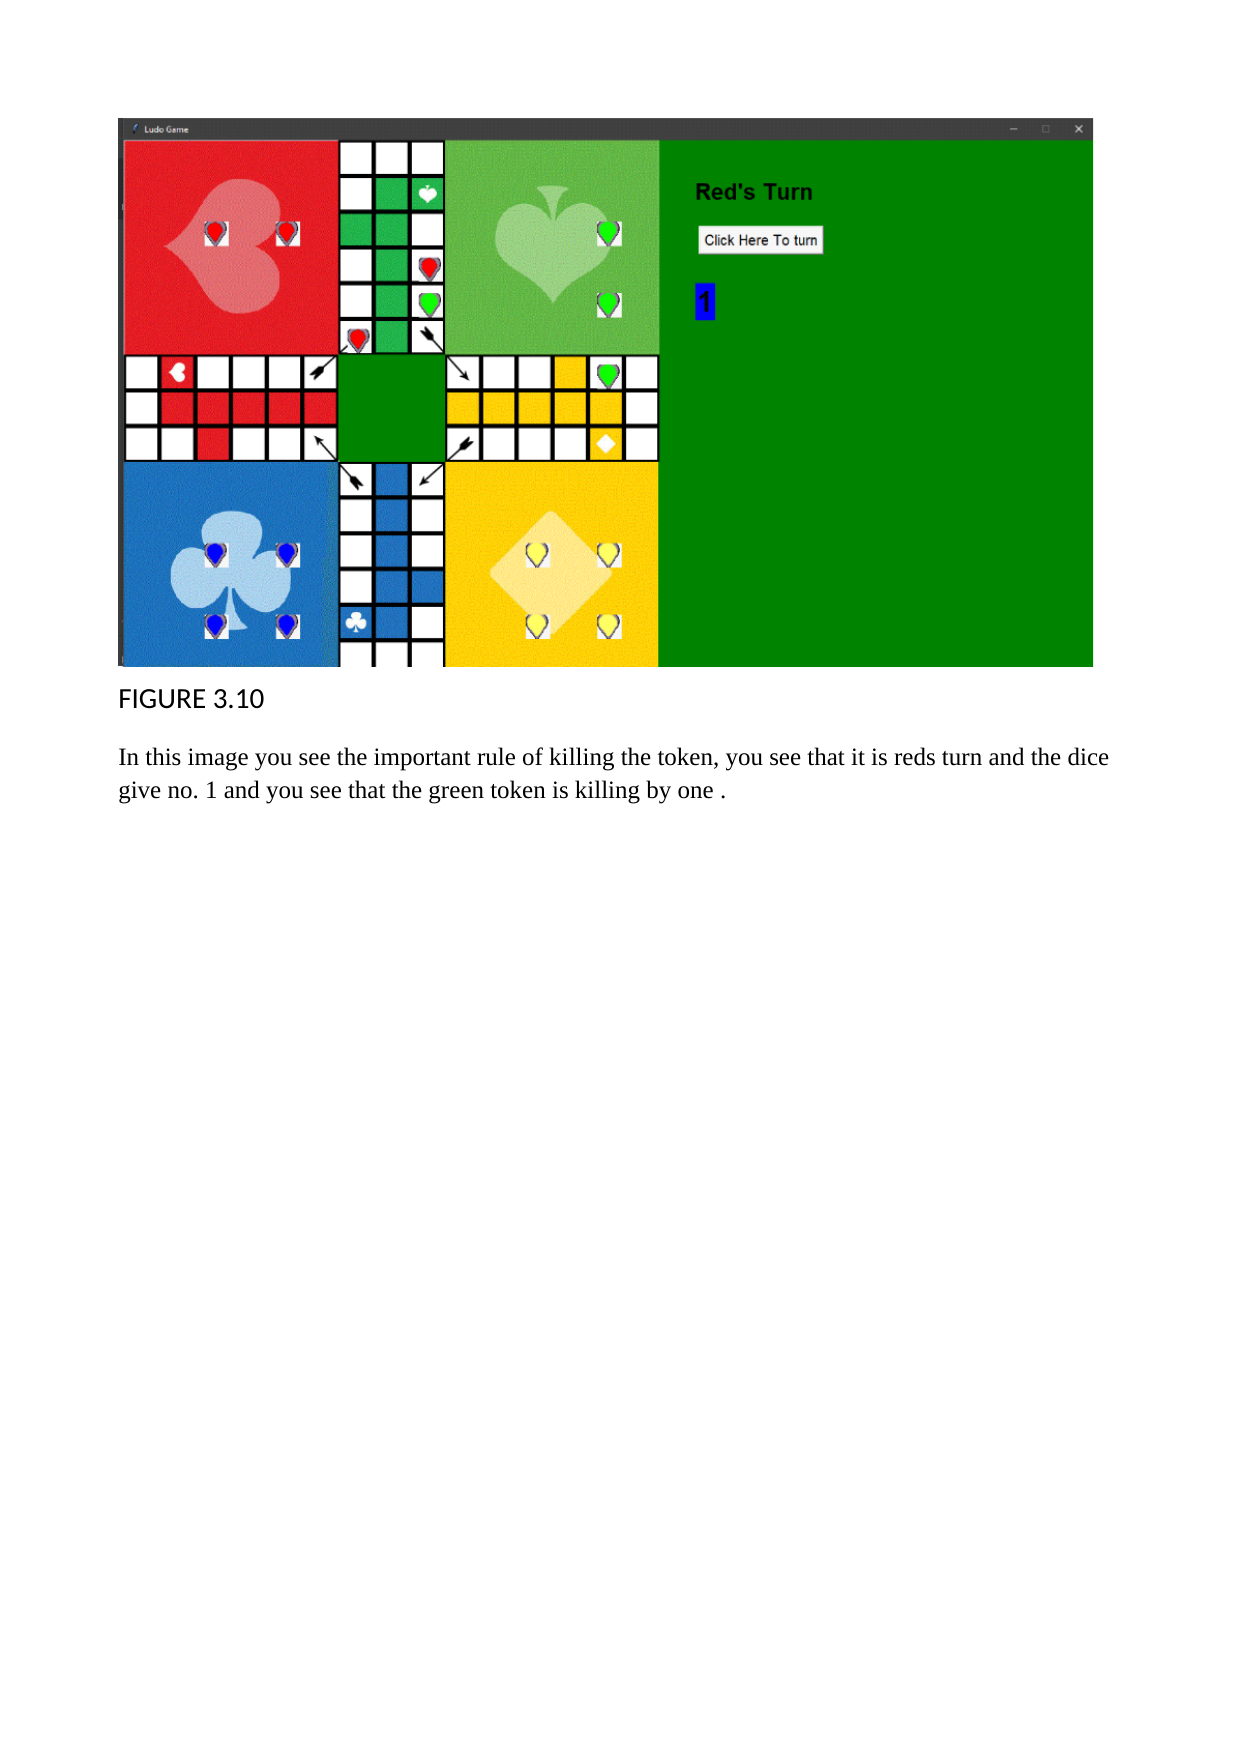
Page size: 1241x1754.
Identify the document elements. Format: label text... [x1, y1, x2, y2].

text In this image you see the important rule of killing the token, you see that it is reds turn and the dice give no. 1 and you see that the green token is killing by one . [118, 742, 1122, 804]
text FIGURE 3.10 [118, 118, 1122, 716]
